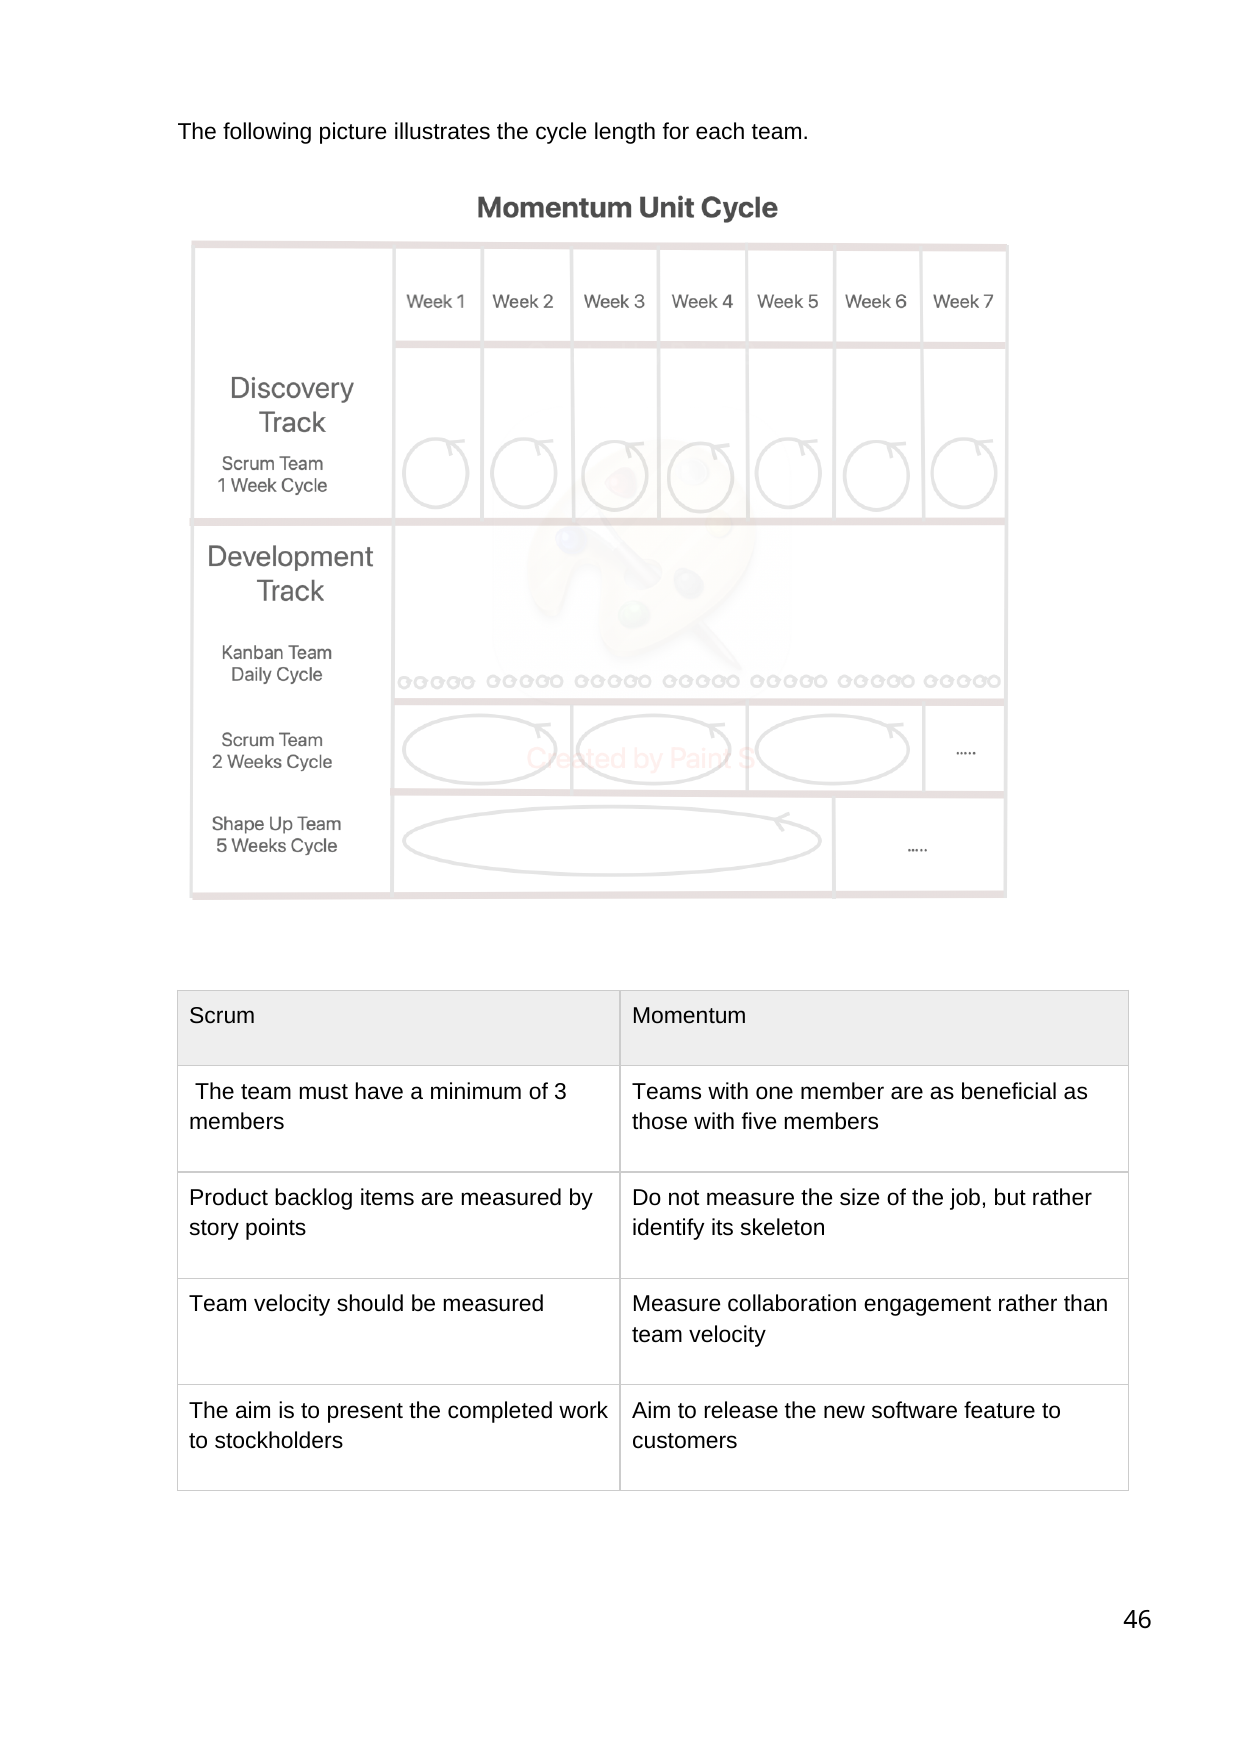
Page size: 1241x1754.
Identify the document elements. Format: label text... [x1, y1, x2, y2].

table_cell The team must have a minimum of 3 members [178, 1066, 619, 1171]
table_header Momentum [621, 991, 1128, 1065]
picture [143, 165, 1081, 943]
table_header Scrum [178, 991, 619, 1065]
table_cell Product backlog items are measured by story points [178, 1173, 619, 1278]
table_cell The aim is to present the completed work to stockholders [178, 1385, 619, 1490]
table_cell Teams with one member are as beneficial as those with five members [621, 1066, 1128, 1171]
table_cell Aim to release the new software feature to customers [621, 1385, 1128, 1490]
text The following picture illustrates the cycle length for each team. [177, 118, 1152, 144]
table_cell Team velocity should be measured [178, 1279, 619, 1384]
table_cell Do not measure the size of the job, but rather identify its skeleton [621, 1173, 1128, 1278]
table_cell Measure collaboration engagement rather than team velocity [621, 1279, 1128, 1384]
